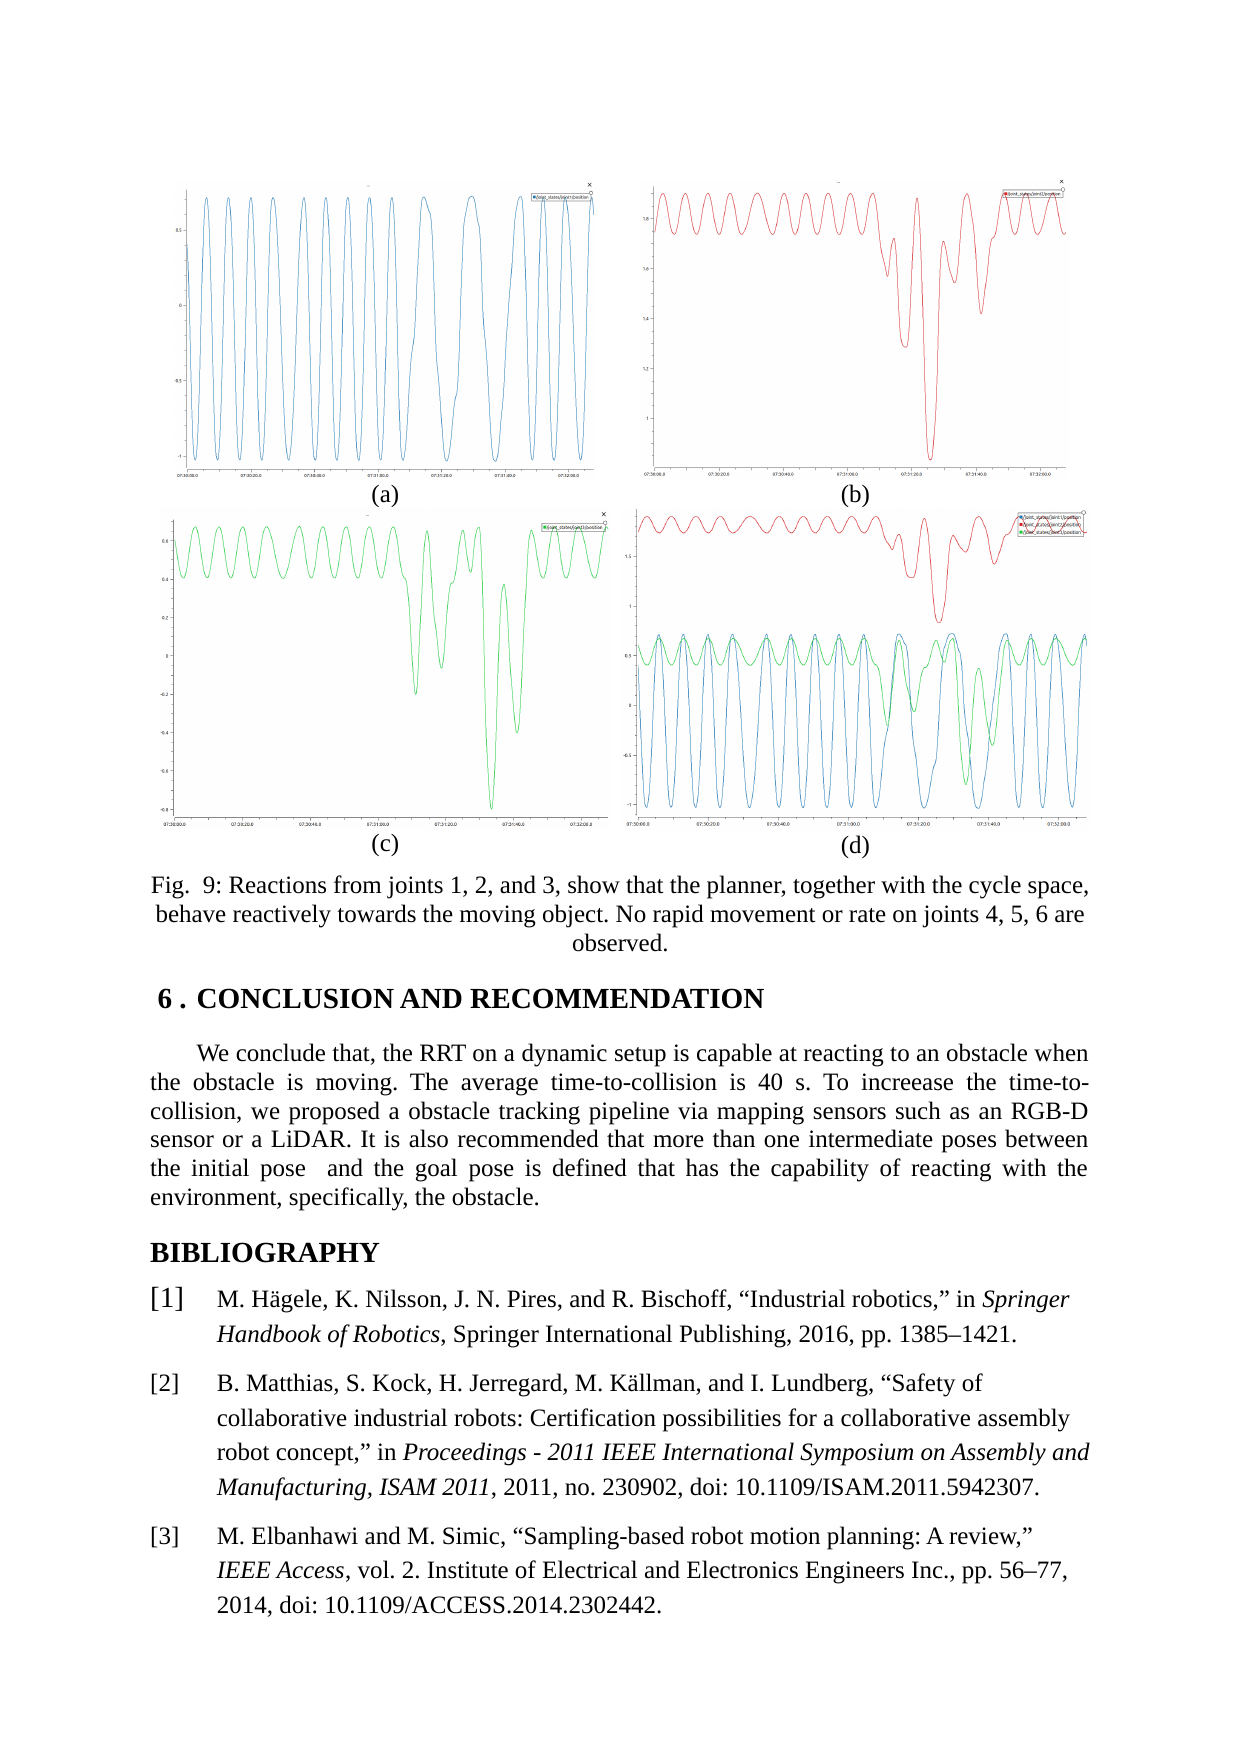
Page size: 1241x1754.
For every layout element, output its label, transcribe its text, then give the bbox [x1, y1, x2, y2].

table_cell (d) [620, 830, 1090, 858]
text [3] M. Elbanhawi and M. Simic, “Sampling-based robot motion planning: A review,” IEEE Access, vol. 2. Institute of Electrical and Electronics Engineers Inc., pp. 56–77, 2014, doi: 10.1109/ACCESS.2014.2302442. [150, 1521, 1090, 1619]
picture [641, 180, 1069, 479]
text [1] M. Hägele, K. Nilsson, J. N. Pires, and R. Bischoff, “Industrial robotics,” in Springer Handbook of Robotics, Springer International Publishing, 2016, pp. 1385–1421. [150, 1280, 1090, 1348]
picture [620, 507, 1091, 830]
text We conclude that, the RRT on a dynamic setup is capable at reacting to an obstacle when the obstacle is moving. The average time-to-collision is 40 s. To increease the time-to-collision, we proposed a obstacle tracking pipeline via mapping sensors such as an RGB-D sensor or a LiDAR. It is also recommended that more than one intermediate poses between the initial pose and the goal pose is defined that has the capability of reacting with the environment, specifically, the obstacle. [150, 1038, 1090, 1211]
table_header (b) [620, 180, 1090, 507]
text [2] B. Matthias, S. Kock, H. Jerregard, M. Källman, and I. Lundberg, “Safety of collaborative industrial robots: Certification possibilities for a collaborative assembly robot concept,” in Proceedings - 2011 IEEE International Symposium on Assembly and Manufacturing, ISAM 2011, 2011, no. 230902, doi: 10.1109/ISAM.2011.5942307. [150, 1368, 1090, 1501]
picture [158, 507, 612, 829]
text Fig. 9: Reactions from joints 1, 2, and 3, show that the planner, together with the cycle space, behave reactively towards the moving object. No rapid movement or rate on joints 4, 5, 6 are observed. [150, 871, 1090, 957]
text BIBLIOGRAPHY [150, 1235, 1090, 1268]
table_cell (c) [150, 508, 620, 858]
list CONCLUSION AND RECOMMENDATION [150, 981, 1090, 1014]
picture [174, 180, 596, 479]
table_header (a) [150, 180, 620, 508]
